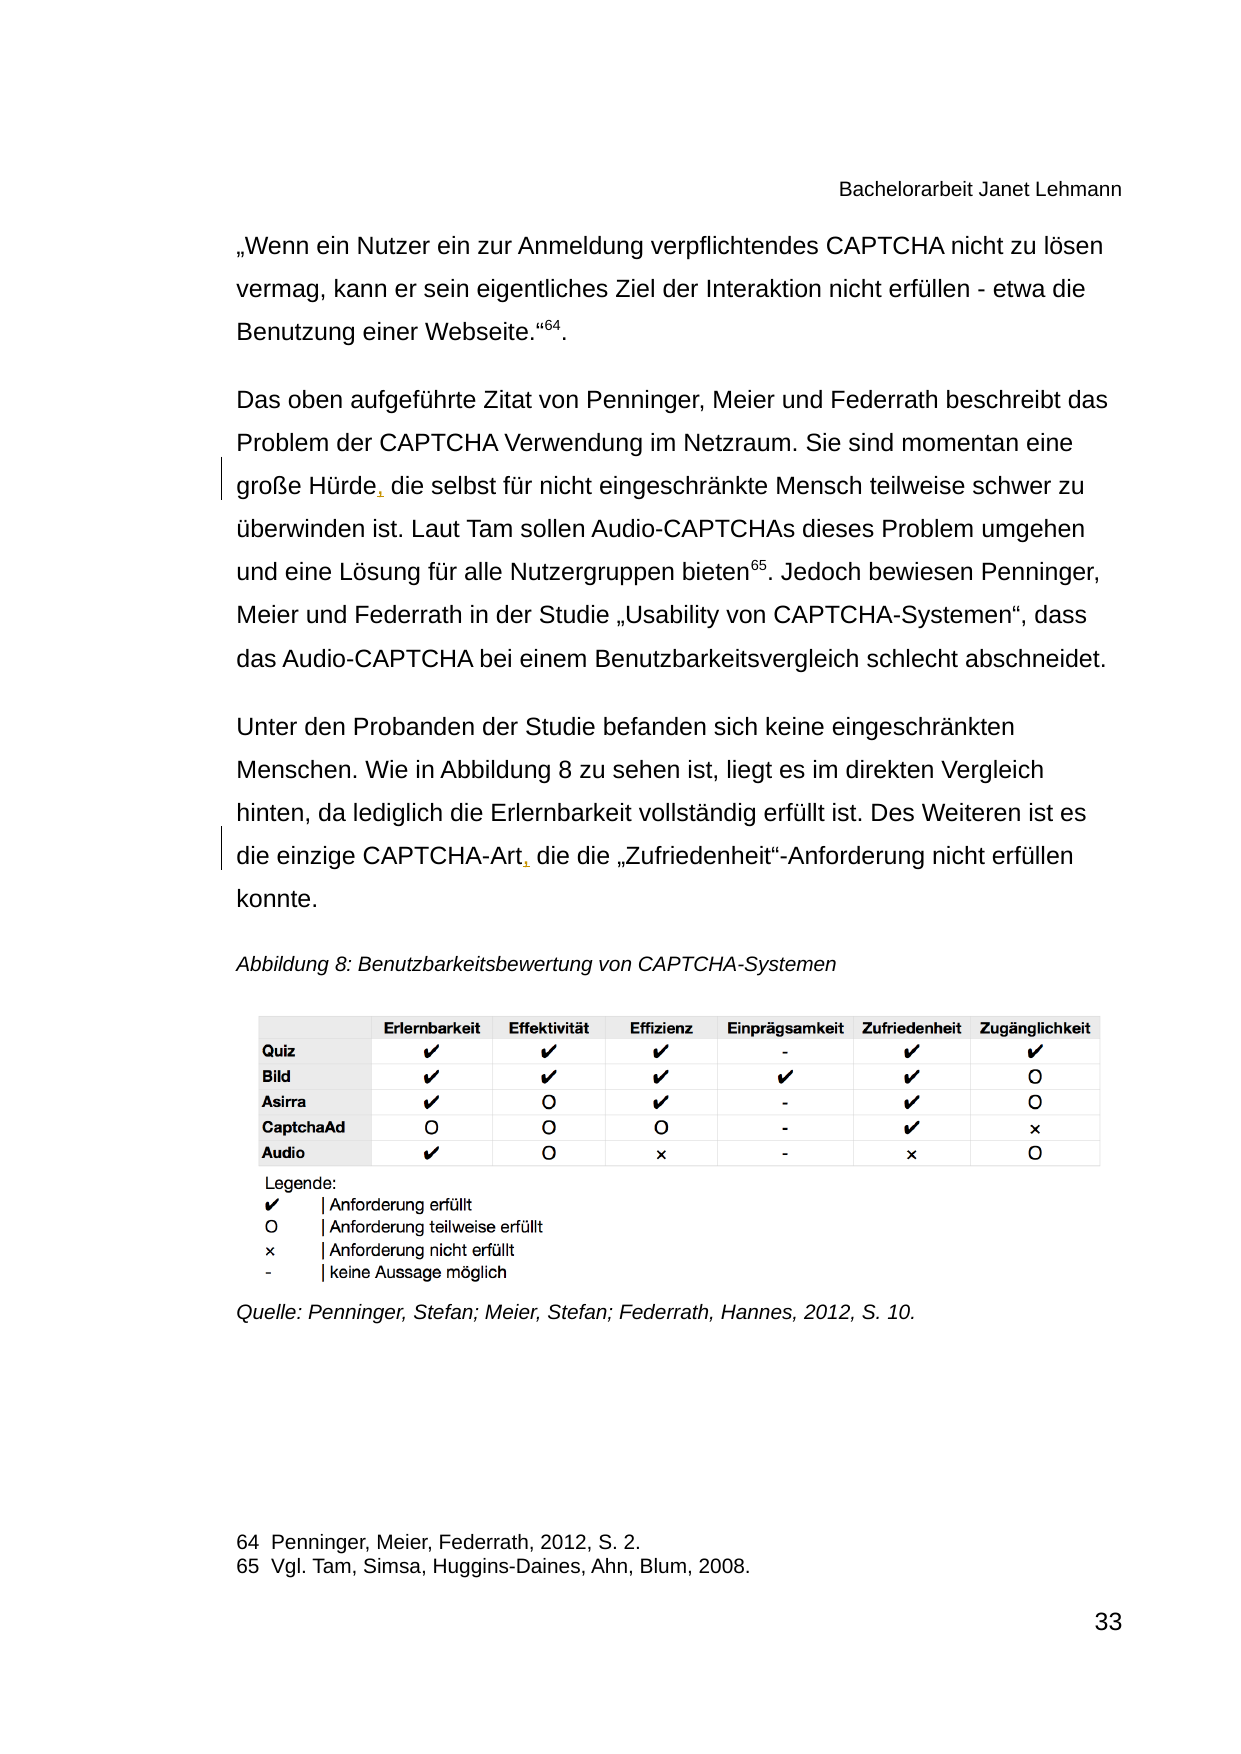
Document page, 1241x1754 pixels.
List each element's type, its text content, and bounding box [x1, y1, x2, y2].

text „Wenn ein Nutzer ein zur Anmeldung verpflichtendes CAPTCHA nicht zu lösen vermag, kann er sein eigentliches Ziel der Interaktion nicht erfüllen - etwa die Benutzung einer Webseite.“. [236, 231, 1122, 346]
text Abbildung 8: Benutzbarkeitsbewertung von CAPTCHA-Systemen [236, 952, 1122, 988]
text Penninger, Meier, Federrath, 2012, S. 2. [236, 1530, 1122, 1554]
text Das oben aufgeführte Zitat von Penninger, Meier und Federrath beschreibt das Problem der CAPTCHA Verwendung im Netzraum. Sie sind momentan eine große Hürde, die selbst für nicht eingeschränkte Mensch teilweise schwer zu überwinden ist. Laut Tam sollen Audio-CAPTCHAs dieses Problem umgehen und eine Lösung für alle Nutzergruppen bieten. Jedoch bewiesen Penninger, Meier und Federrath in der Studie „Usability von CAPTCHA-Systemen“, dass das Audio-CAPTCHA bei einem Benutzbarkeitsvergleich schlecht abschneidet. [236, 385, 1122, 672]
text Unter den Probanden der Studie befanden sich keine eingeschränkten Menschen. Wie in Abbildung 8 zu sehen ist, liegt es im direkten Vergleich hinten, da lediglich die Erlernbarkeit vollständig erfüllt ist. Des Weiteren ist es die einzige CAPTCHA-Art, die die „Zufriedenheit“-Anforderung nicht erfüllen konnte. [236, 711, 1122, 913]
text Vgl. Tam, Simsa, Huggins-Daines, Ahn, Blum, 2008. [236, 1554, 1122, 1578]
picture [236, 988, 1123, 1296]
text Quelle: Penninger, Stefan; Meier, Stefan; Federrath, Hannes, 2012, S. 10. [236, 1296, 1122, 1323]
